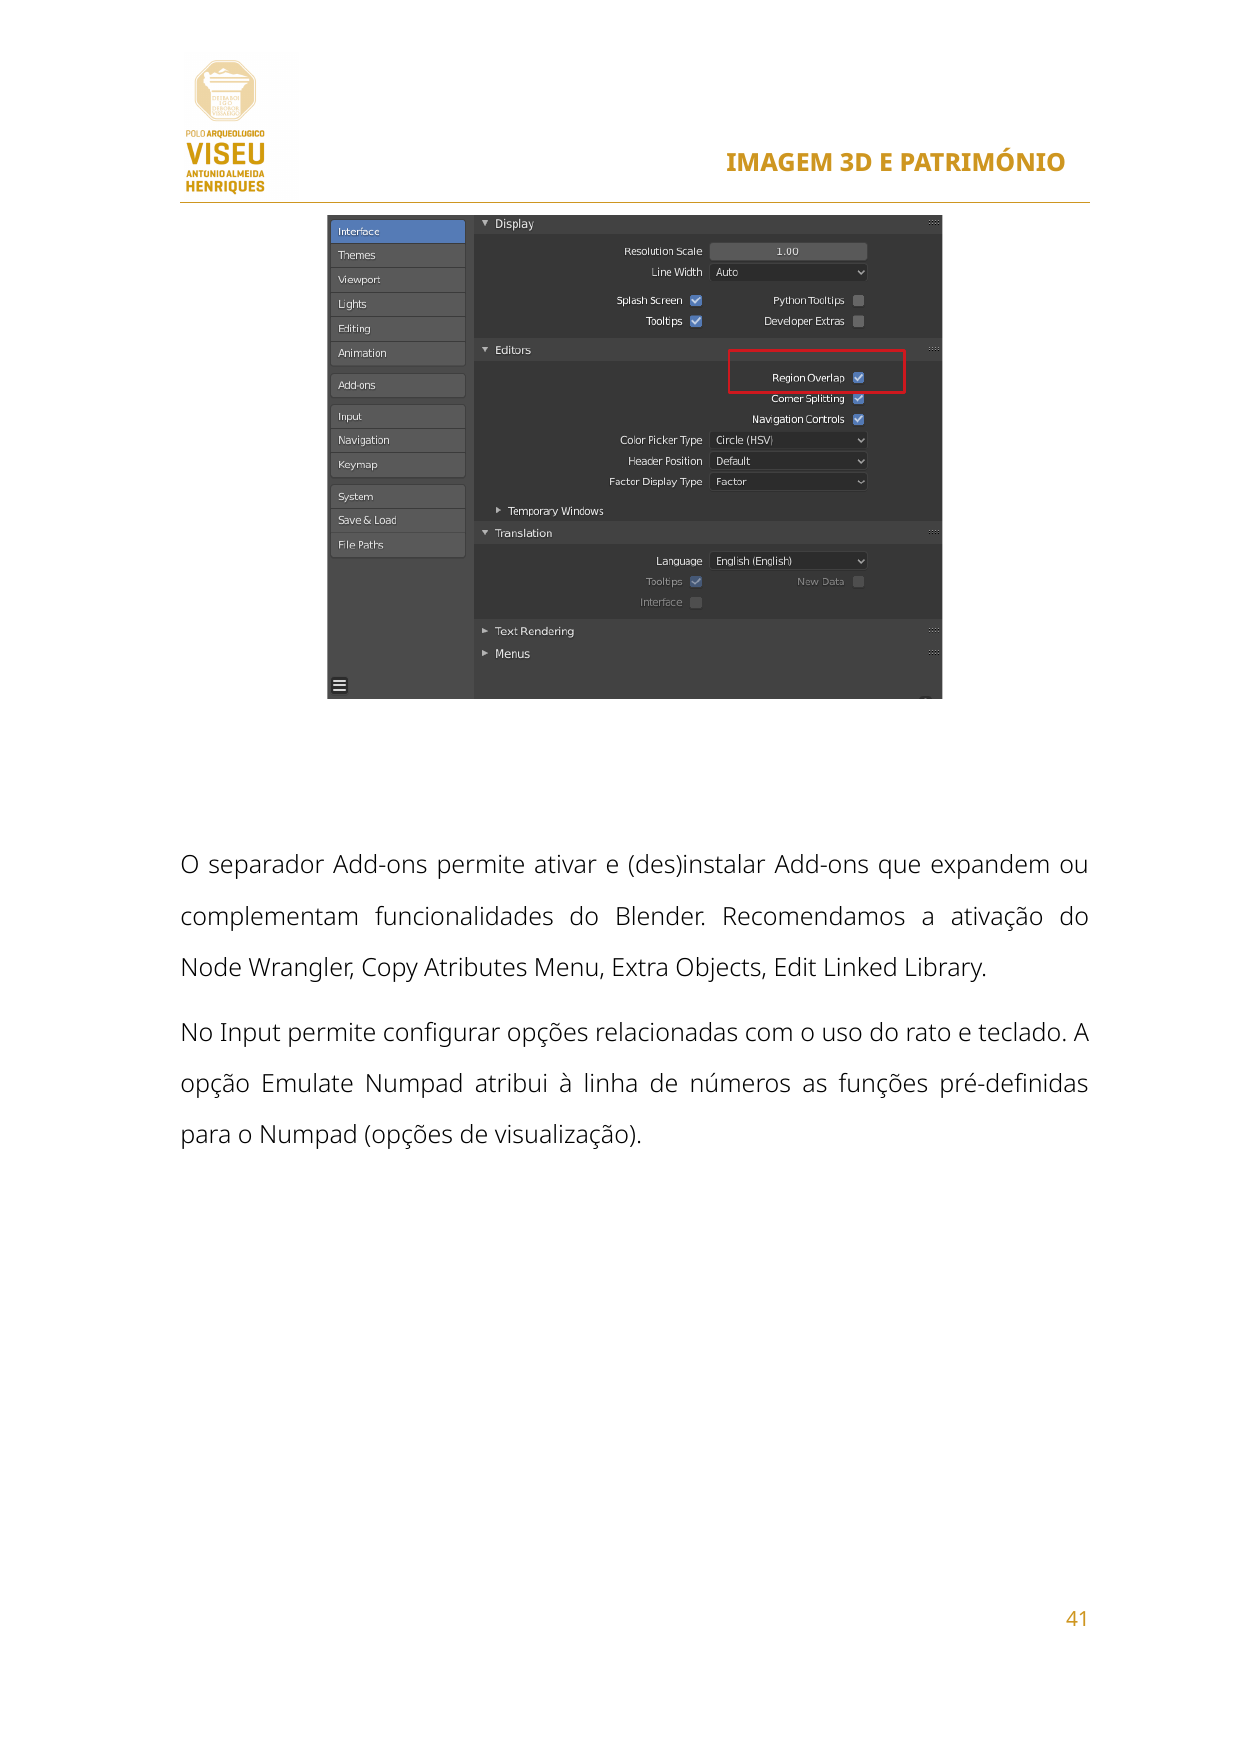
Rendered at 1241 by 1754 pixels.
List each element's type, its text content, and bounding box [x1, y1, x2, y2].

picture [183, 52, 299, 201]
text O separador Add-ons permite ativar e (des)instalar Add-ons que expandem ou complementam funcionalidades do Blender. Recomendamos a ativação do Node Wrangler, Copy Atributes Menu, Extra Objects, Edit Linked Library. [180, 847, 1090, 983]
text No Input permite configurar opções relacionadas com o uso do rato e teclado. A opção Emulate Numpad atribui à linha de números as funções pré-definidas para o Numpad (opções de visualização). [180, 1015, 1090, 1151]
picture [327, 215, 943, 699]
